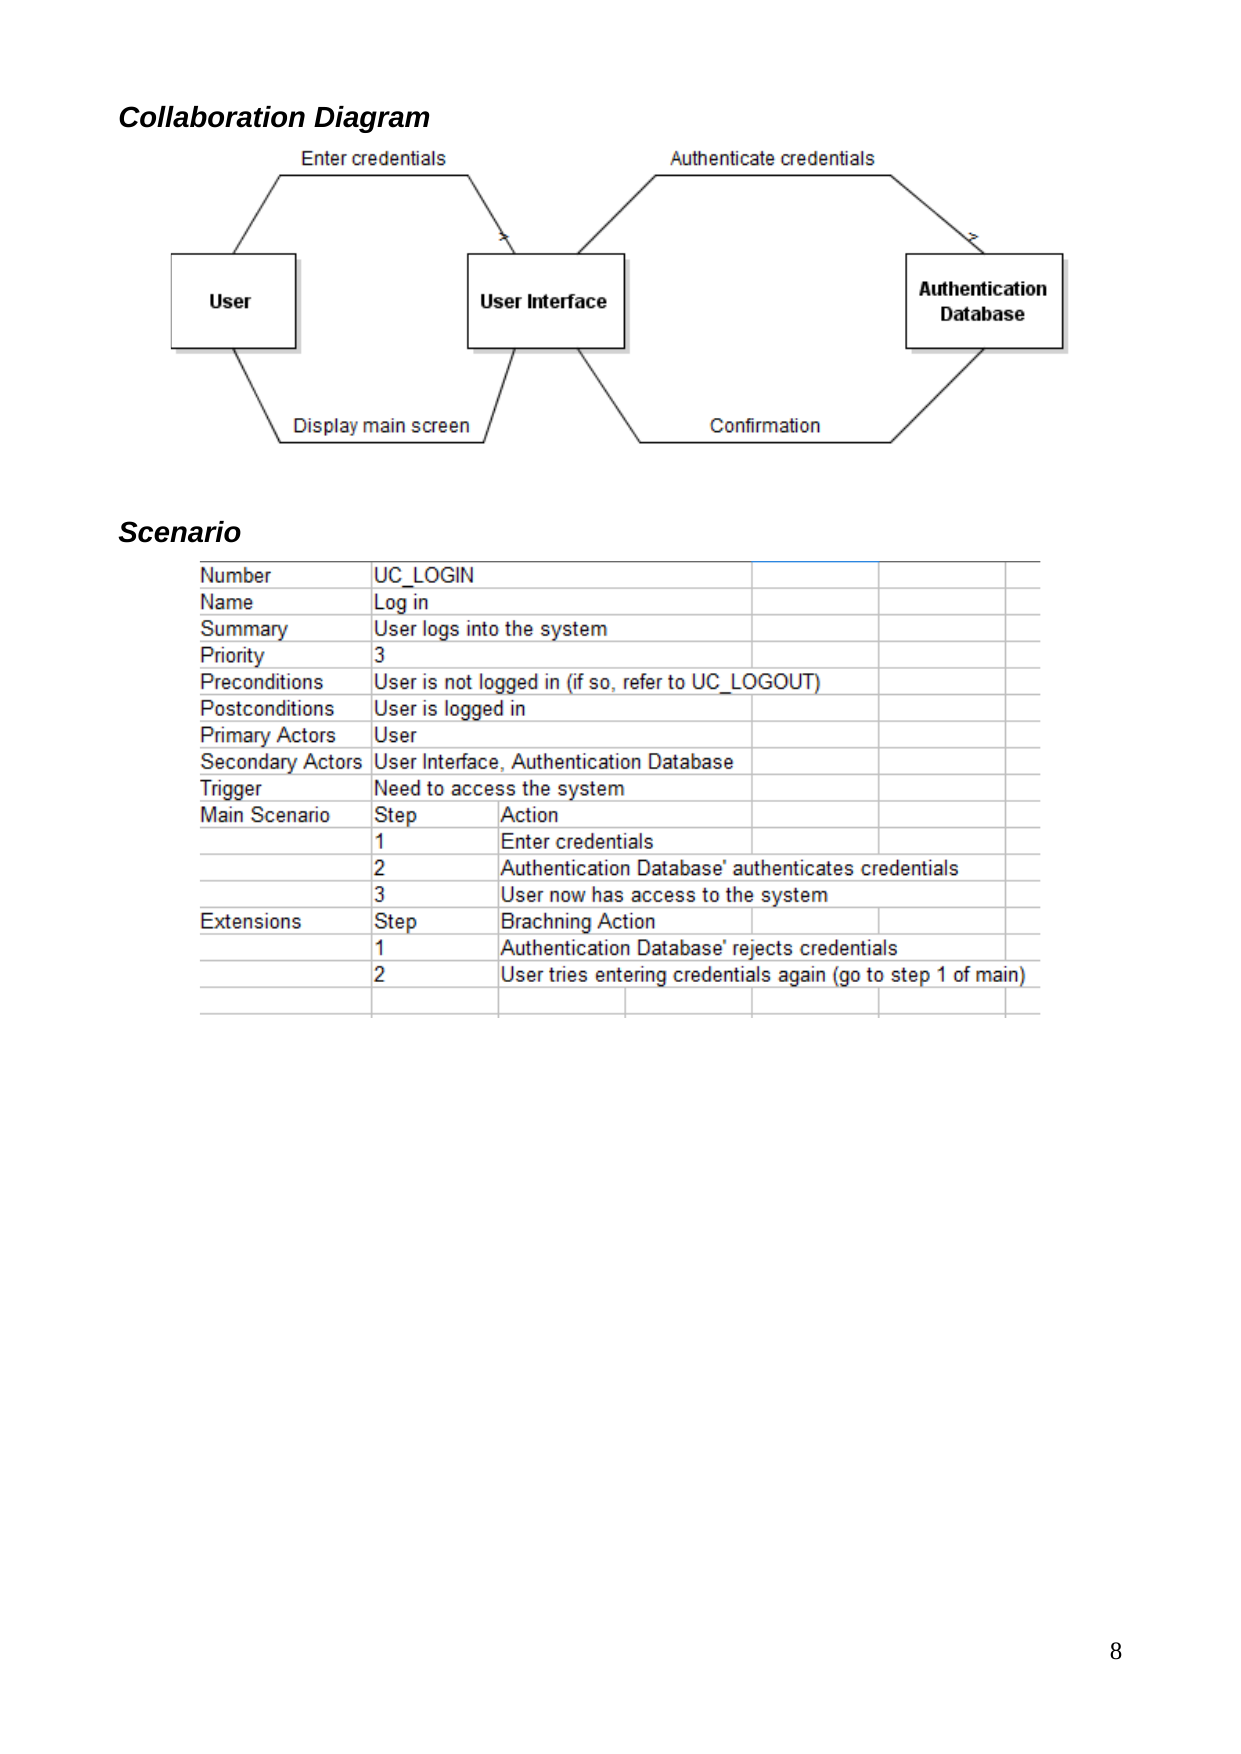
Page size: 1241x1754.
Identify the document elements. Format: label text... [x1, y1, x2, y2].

picture [199, 561, 1041, 1018]
picture [170, 146, 1070, 450]
subtitle Scenario [118, 515, 1122, 549]
subtitle Collaboration Diagram [118, 100, 1122, 133]
